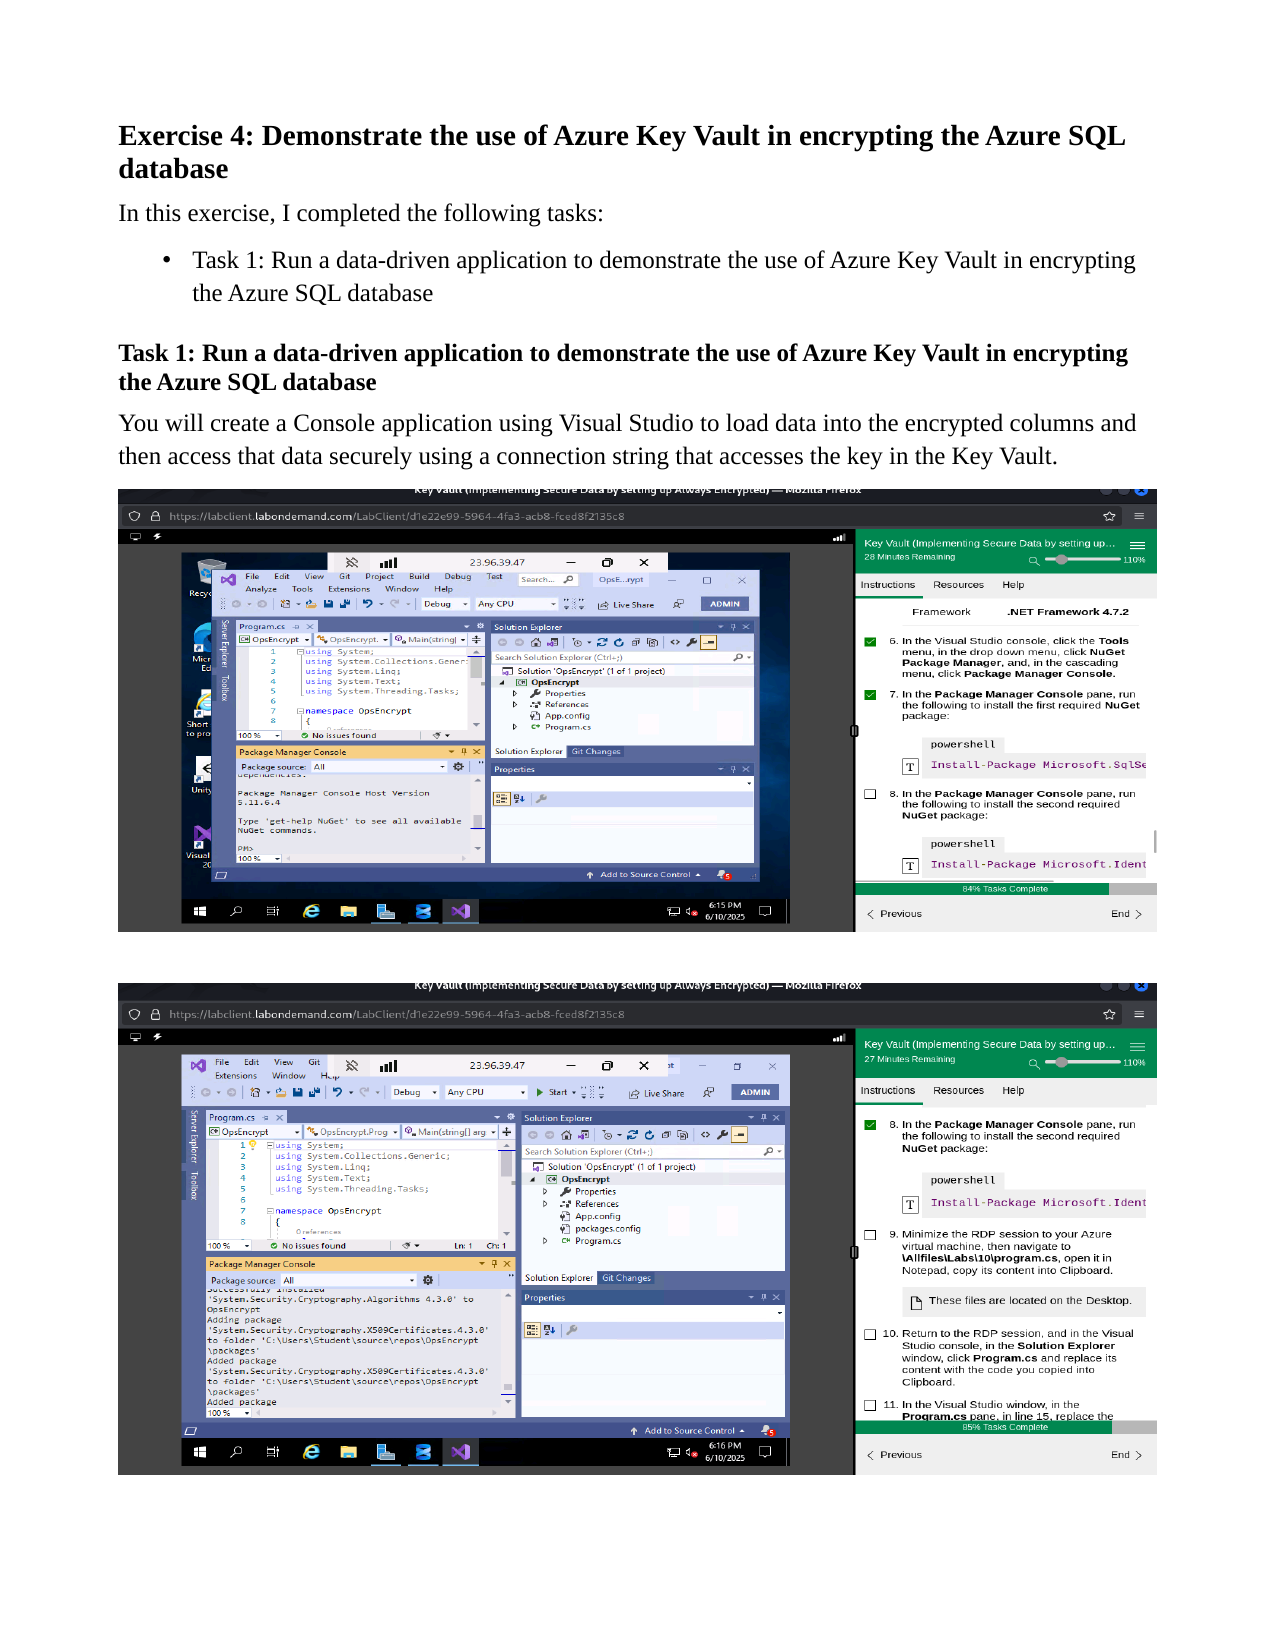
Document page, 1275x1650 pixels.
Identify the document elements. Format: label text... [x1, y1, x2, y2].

picture [118, 983, 1157, 1475]
picture [118, 489, 1157, 932]
subtitle Exercise 4: Demonstrate the use of Azure Key Vault in encrypting the Azure SQL database [118, 118, 1157, 185]
list Task 1: Run a data-driven application to demonstrate the use of Azure Key Vault in encrypting the Azure SQL database [162, 245, 1157, 307]
subtitle Task 1: Run a data-driven application to demonstrate the use of Azure Key Vault in encrypting the Azure SQL database [118, 338, 1157, 396]
text In this exercise, I completed the following tasks: [118, 198, 1157, 226]
text You will create a Console application using Visual Studio to load data into the encrypted columns and then access that data securely using a connection string that accesses the key in the Key Vault. [118, 408, 1157, 470]
